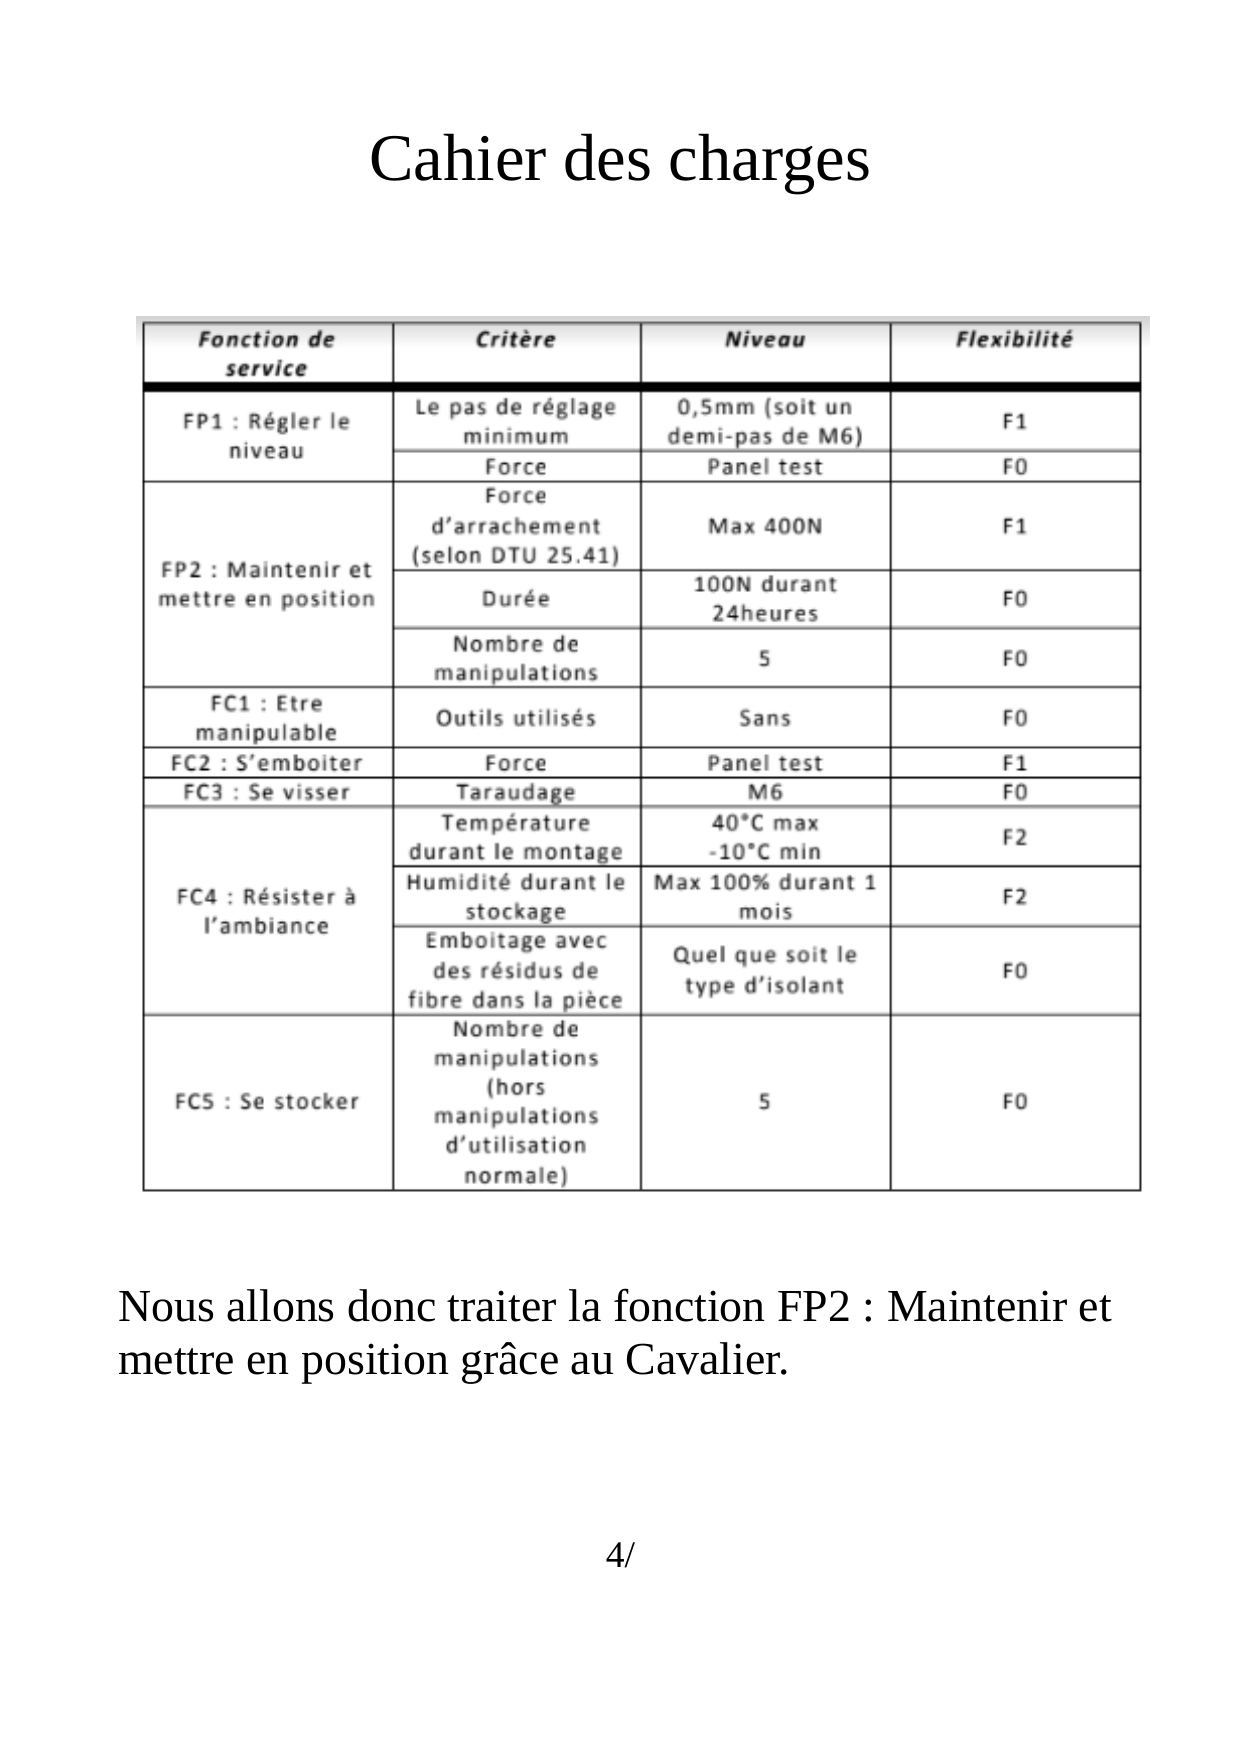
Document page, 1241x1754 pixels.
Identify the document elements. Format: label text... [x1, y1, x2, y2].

text 4/ [118, 1533, 1122, 1576]
text Cahier des charges [118, 118, 1122, 195]
text Nous allons donc traiter la fonction FP2 : Maintenir et mettre en position grâce au Cavalier. [118, 1279, 1122, 1384]
picture [136, 316, 1150, 1202]
